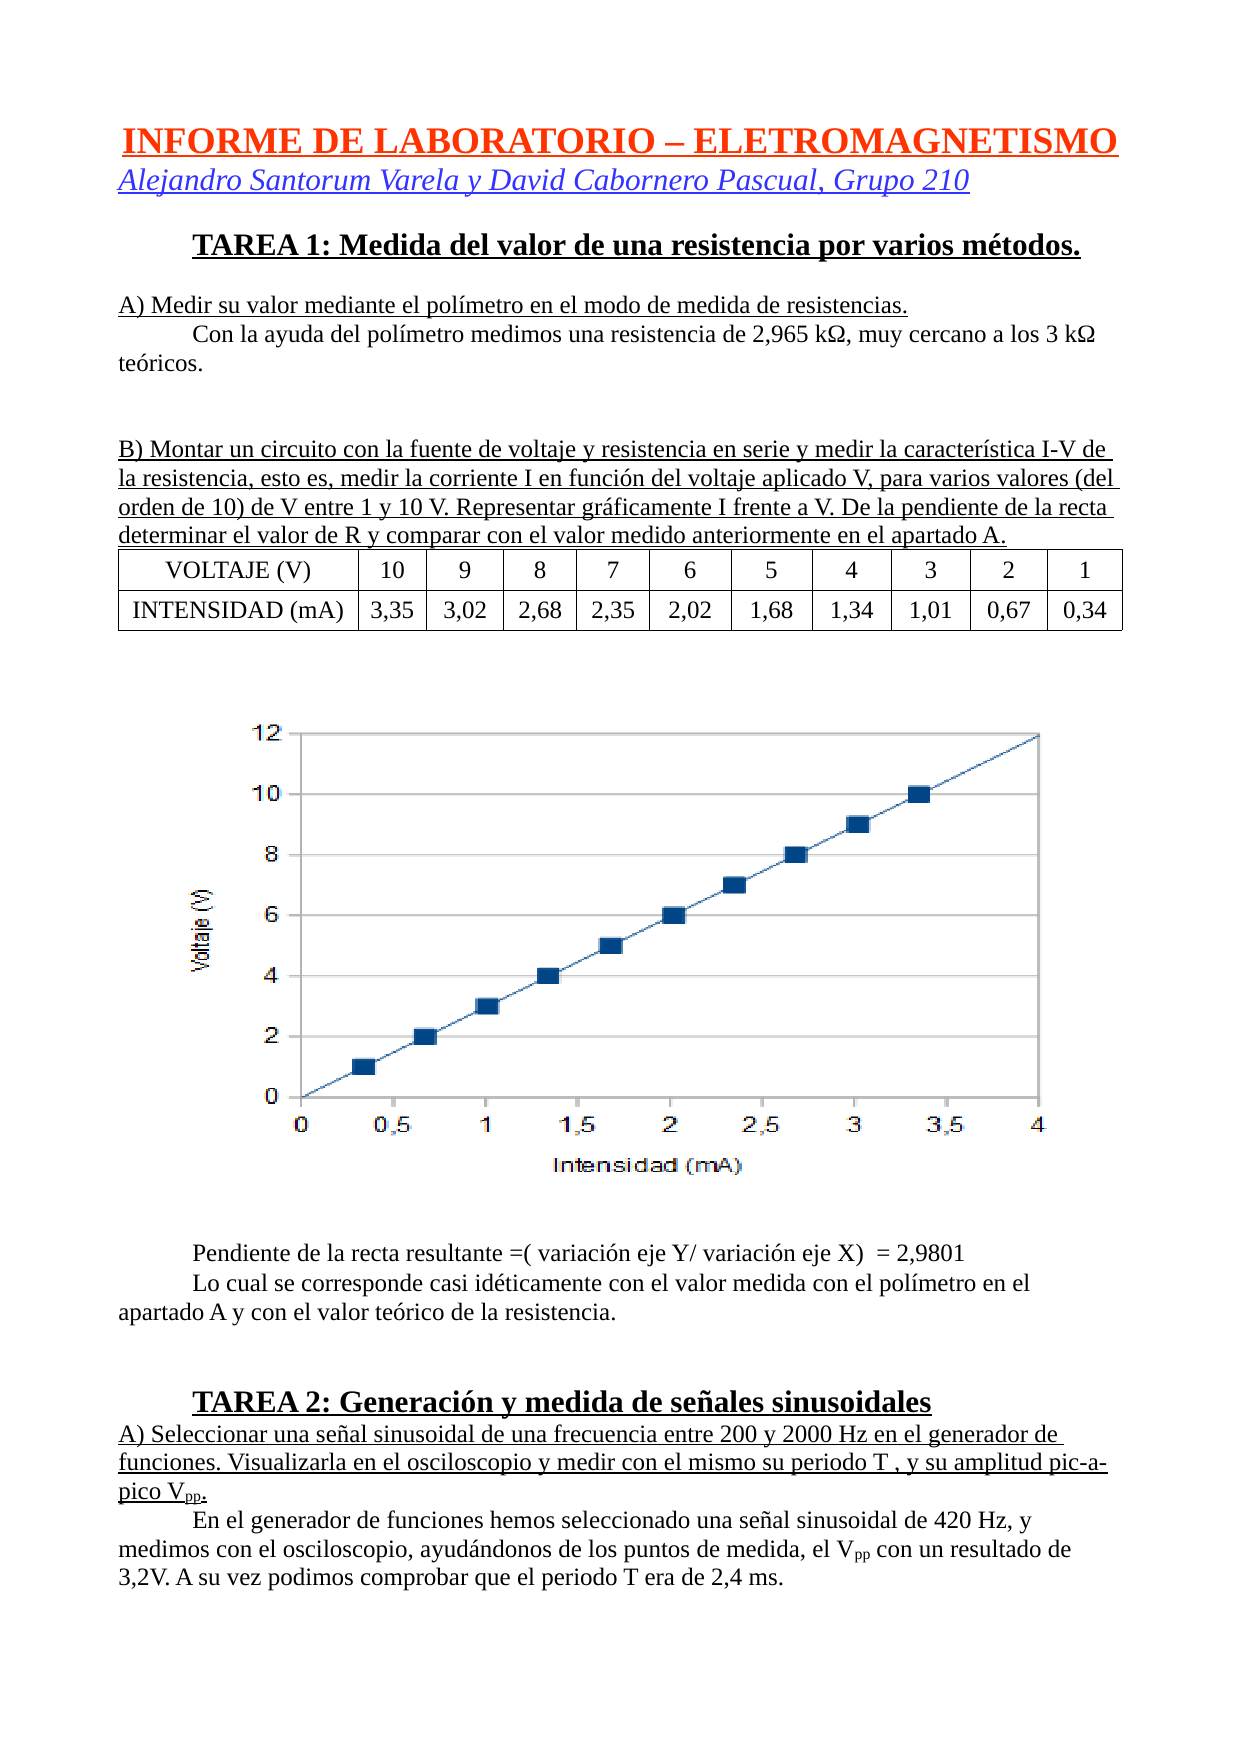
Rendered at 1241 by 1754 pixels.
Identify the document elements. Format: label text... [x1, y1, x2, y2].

table_cell 1,68 [732, 591, 812, 630]
text INFORME DE LABORATORIO – ELETROMAGNETISMO [118, 118, 1122, 161]
table_header 7 [577, 550, 649, 590]
text B) Montar un circuito con la fuente de voltaje y resistencia en serie y medir la característica I-V de la resistencia, esto es, medir la corriente I en función del voltaje aplicado V, para varios valores (del orden de 10) de V entre 1 y 10 V. Representar gráficamente I frente a V. De la pendiente de la recta determinar el valor de R y comparar con el valor medido anteriormente en el apartado A. [118, 434, 1122, 549]
text Alejandro Santorum Varela y David Cabornero Pascual, Grupo 210 [118, 161, 1122, 197]
table_header 10 [359, 550, 426, 590]
table_cell 1,34 [813, 591, 891, 630]
table_header 8 [504, 550, 576, 590]
table_cell 3,35 [359, 591, 426, 630]
table_cell 0,34 [1048, 591, 1122, 630]
text En el generador de funciones hemos seleccionado una señal sinusoidal de 420 Hz, y medimos con el osciloscopio, ayudándonos de los puntos de medida, el Vpp con un resultado de 3,2V. A su vez podimos comprobar que el periodo T era de 2,4 ms. [118, 1505, 1122, 1591]
text Pendiente de la recta resultante =( variación eje Y/ variación eje X) = 2,9801 [118, 1232, 1122, 1268]
text Con la ayuda del polímetro medimos una resistencia de 2,965 kΩ, muy cercano a los 3 kΩ teóricos. [118, 319, 1122, 377]
table_header 2 [971, 550, 1047, 590]
text TAREA 2: Generación y medida de señales sinusoidales [118, 1383, 1122, 1419]
table_header VOLTAJE (V) [119, 550, 358, 590]
table_header 3 [892, 550, 970, 590]
table_header 4 [813, 550, 891, 590]
table_cell 2,35 [577, 591, 649, 630]
table_cell 2,02 [650, 591, 731, 630]
text TAREA 1: Medida del valor de una resistencia por varios métodos. [118, 226, 1122, 262]
picture [173, 717, 1063, 1175]
table_cell 0,67 [971, 591, 1047, 630]
text Lo cual se corresponde casi idéticamente con el valor medida con el polímetro en el apartado A y con el valor teórico de la resistencia. [118, 1268, 1122, 1325]
table_header 9 [427, 550, 503, 590]
table_cell 1,01 [892, 591, 970, 630]
table_header 6 [650, 550, 731, 590]
table_header 5 [732, 550, 812, 590]
table_cell 3,02 [427, 591, 503, 630]
text A) Seleccionar una señal sinusoidal de una frecuencia entre 200 y 2000 Hz en el generador de funciones. Visualizarla en el osciloscopio y medir con el mismo su periodo T , y su amplitud pic-a-pico Vpp. [118, 1419, 1122, 1505]
table_header 1 [1048, 550, 1122, 590]
text A) Medir su valor mediante el polímetro en el modo de medida de resistencias. [118, 291, 1122, 319]
table_cell 2,68 [504, 591, 576, 630]
table_cell INTENSIDAD (mA) [119, 591, 358, 630]
